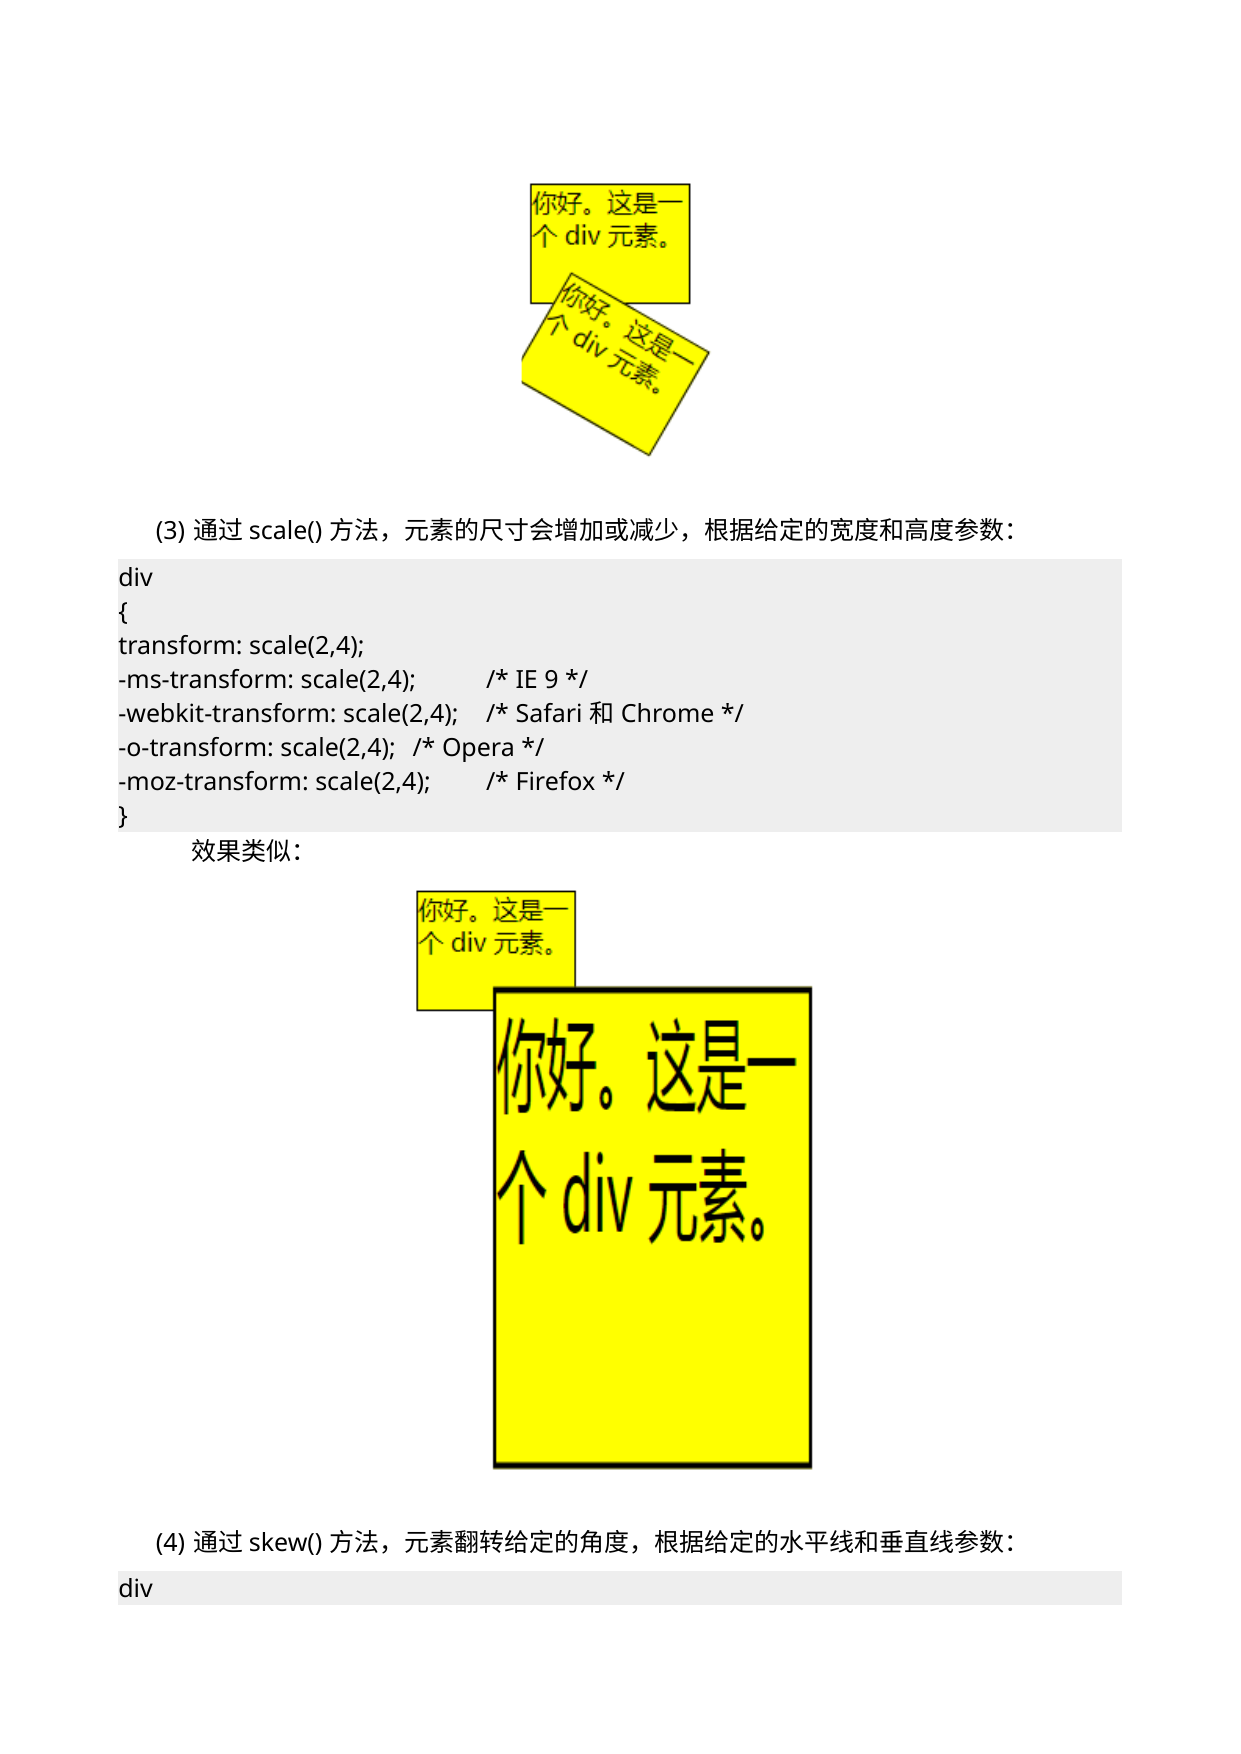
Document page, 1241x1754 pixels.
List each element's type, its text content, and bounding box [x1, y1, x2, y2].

picture [521, 176, 719, 464]
text 效果类似： [118, 832, 1122, 868]
list 通过 skew() 方法，元素翻转给定的角度，根据给定的水平线和垂直线参数： [156, 1522, 1122, 1558]
list 通过 scale() 方法，元素的尺寸会增加或减少，根据给定的宽度和高度参数： [156, 510, 1122, 547]
table_header div { transform: scale(2,4); -ms-transform: scale(2,4); /* IE 9 */ -webkit-transform: scale(2,4); /* Safari 和 Chrome */ -o-transform: scale(2,4); /* Opera */ -moz-transform: scale(2,4); /* Firefox */ } [118, 559, 1122, 832]
picture [412, 880, 828, 1476]
table_header div [118, 1571, 1122, 1605]
